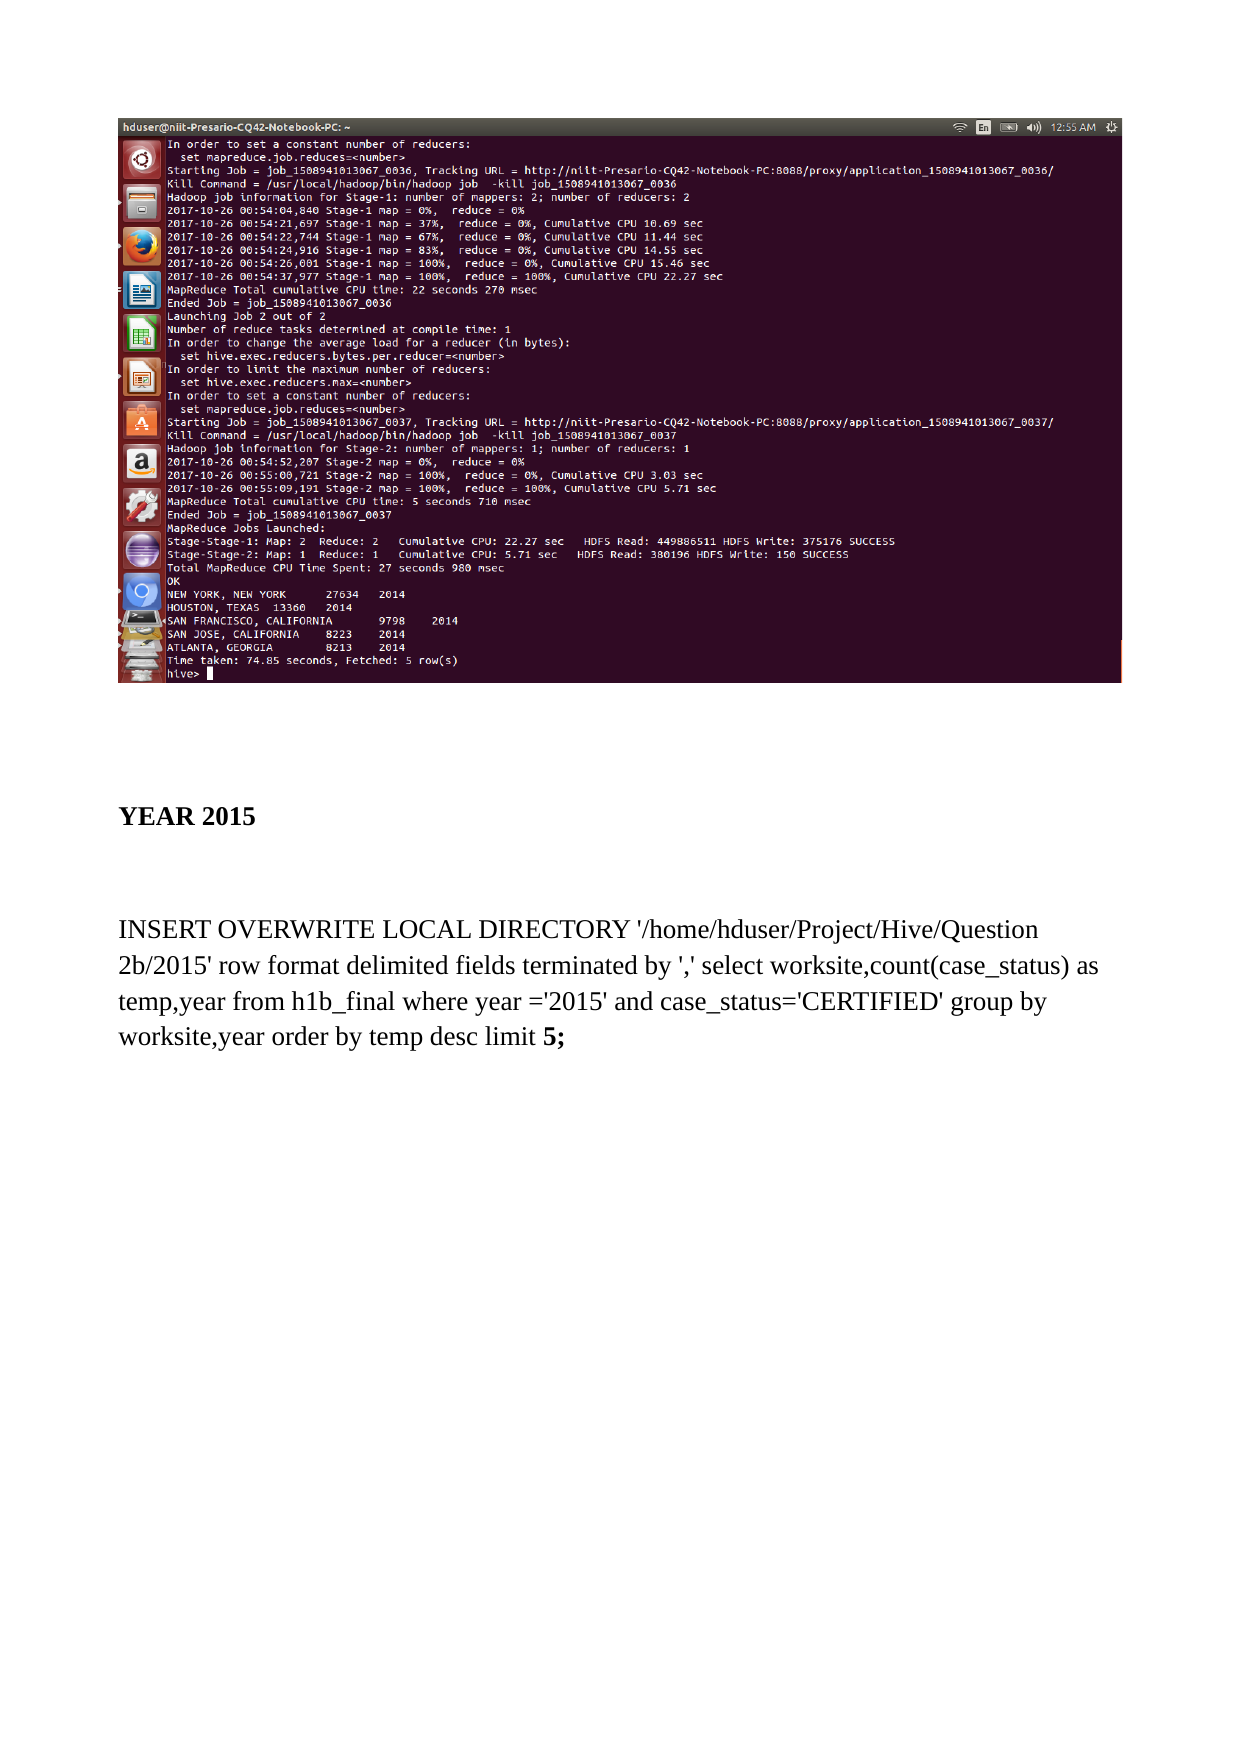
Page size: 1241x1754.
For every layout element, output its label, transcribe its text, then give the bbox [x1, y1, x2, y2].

text INSERT OVERWRITE LOCAL DIRECTORY '/home/hduser/Project/Hive/Question 2b/2015' row format delimited fields terminated by ',' select worksite,count(case_status) as temp,year from h1b_final where year ='2015' and case_status='CERTIFIED' group by worksite,year order by temp desc limit 5; [118, 913, 1122, 1052]
picture [118, 118, 1123, 683]
text YEAR 2015 [118, 800, 1122, 831]
